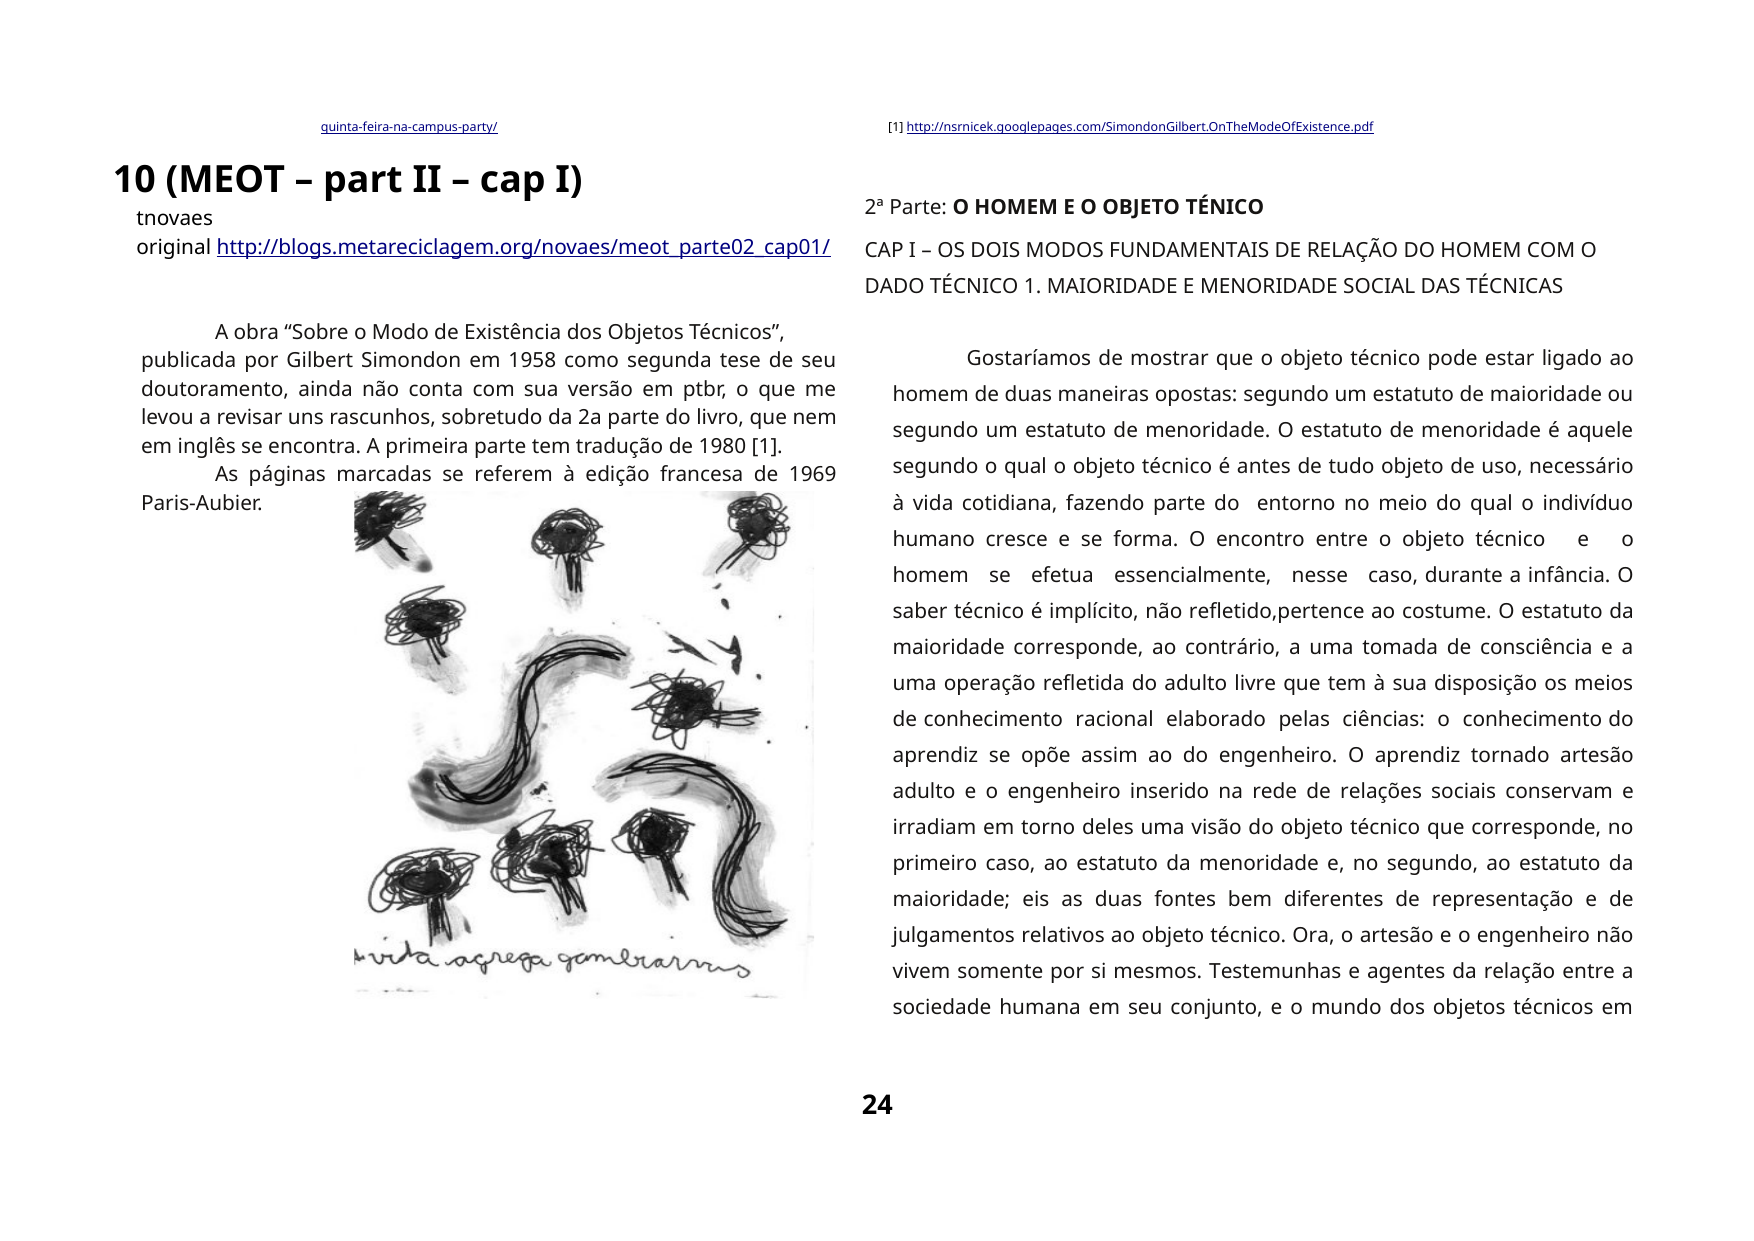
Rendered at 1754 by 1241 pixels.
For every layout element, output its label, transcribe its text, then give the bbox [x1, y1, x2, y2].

text original http://blogs.metareciclagem.org/novaes/meot_parte02_cap01/ [136, 232, 840, 260]
text tnovaes [136, 203, 840, 232]
text As páginas marcadas se referem à edição francesa de 1969 Paris-Aubier. [141, 459, 837, 516]
text Gostaríamos de mostrar que o objeto técnico pode estar ligado ao homem de duas maneiras opostas: segundo um estatuto de maioridade ou segundo um estatuto de menoridade. O estatuto de menoridade é aquele segundo o qual o objeto técnico é antes de tudo objeto de uso, necessário à vida cotidiana, fazendo parte do entorno no meio do qual o indivíduo humano cresce e se forma. O encontro entre o objeto técnico e o homem se efetua essencialmente, nesse caso, durante a infância. O saber técnico é implícito, não refletido,pertence ao costume. O estatuto da maioridade corresponde, ao contrário, a uma tomada de consciência e a uma operação refletida do adulto livre que tem à sua disposição os meios de conhecimento racional elaborado pelas ciências: o conhecimento do aprendiz se opõe assim ao do engenheiro. O aprendiz tornado artesão adulto e o engenheiro inserido na rede de relações sociais conservam e irradiam em torno deles uma visão do objeto técnico que corresponde, no primeiro caso, ao estatuto da menoridade e, no segundo, ao estatuto da maioridade; eis as duas fontes bem diferentes de representação e de julgamentos relativos ao objeto técnico. Ora, o artesão e o engenheiro não vivem somente por si mesmos. Testemunhas e agentes da relação entre a sociedade humana em seu conjunto, e o mundo dos objetos técnicos em [892, 343, 1634, 1021]
text 2ª Parte: O HOMEM E O OBJETO TÉNICO [864, 192, 1655, 221]
text publicada por Gilbert Simondon em 1958 como segunda tese de seu doutoramento, ainda não conta com sua versão em ptbr, o que me levou a revisar uns rascunhos, sobretudo da 2a parte do livro, que nem em inglês se encontra. A primeira parte tem tradução de 1980 [1]. [141, 346, 837, 459]
text A obra “Sobre o Modo de Existência dos Objetos Técnicos”, [141, 317, 837, 346]
text quinta-feira-na-campus-party/ [321, 118, 840, 135]
picture [354, 491, 815, 999]
text [1] http://nsrnicek.googlepages.com/SimondonGilbert.OnTheModeOfExistence.pdf [888, 118, 1628, 135]
text CAP I – OS DOIS MODOS FUNDAMENTAIS DE RELAÇÃO DO HOMEM COM O DADO TÉCNICO 1. MAIORIDADE E MENORIDADE SOCIAL DAS TÉCNICAS [864, 235, 1655, 300]
text 10 (MEOT – part II – cap I) [113, 152, 840, 203]
